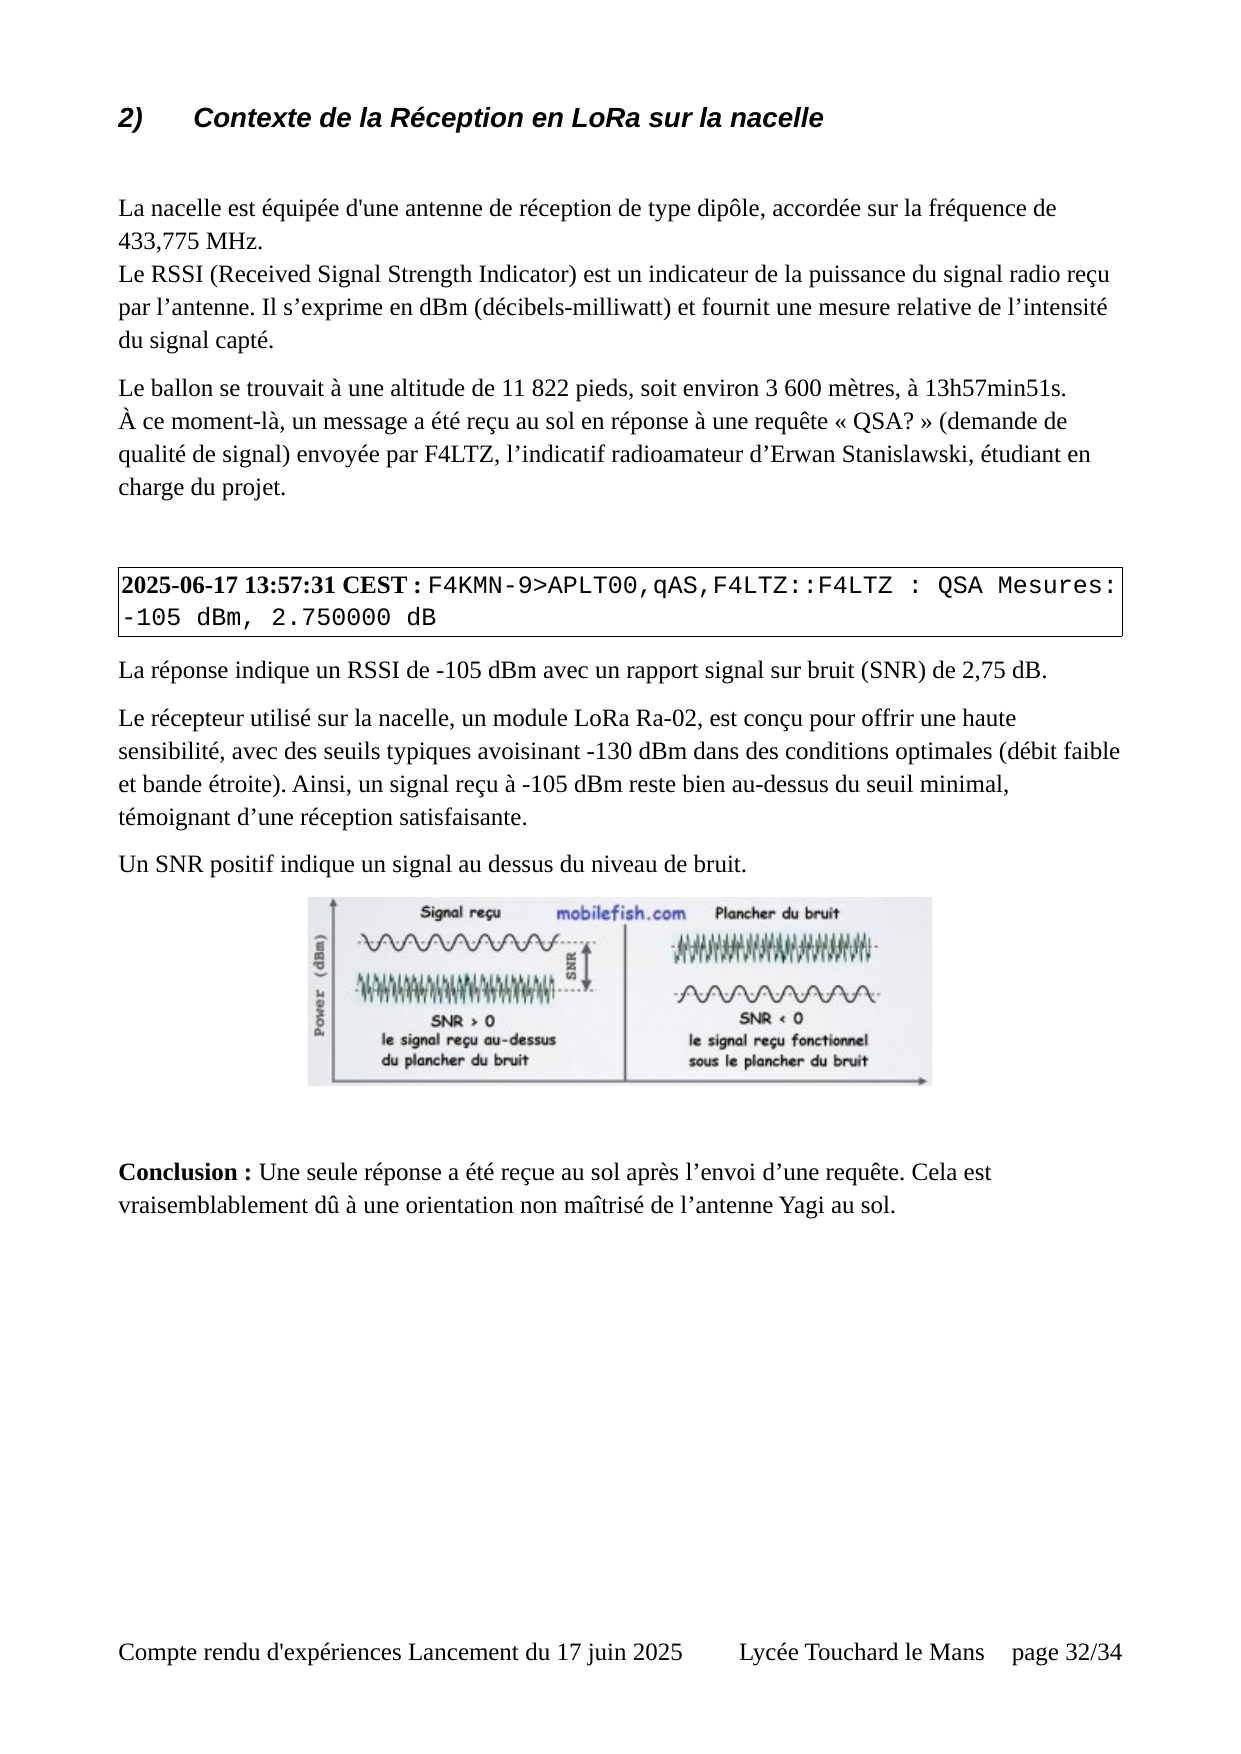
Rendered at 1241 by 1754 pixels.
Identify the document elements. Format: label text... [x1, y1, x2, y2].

text La nacelle est équipée d'une antenne de réception de type dipôle, accordée sur la fréquence de 433,775 MHz. Le RSSI (Received Signal Strength Indicator) est un indicateur de la puissance du signal radio reçu par l’antenne. Il s’exprime en dBm (décibels-milliwatt) et fournit une mesure relative de l’intensité du signal capté. [118, 193, 1122, 354]
text 2025-06-17 13:57:31 CEST : F4KMN-9>APLT00,qAS,F4LTZ::F4LTZ : QSA Mesures: -105 dBm, 2.750000 dB [119, 568, 1122, 636]
text Le ballon se trouvait à une altitude de 11 822 pieds, soit environ 3 600 mètres, à 13h57min51s. À ce moment-là, un message a été reçu au sol en réponse à une requête « QSA? » (demande de qualité de signal) envoyée par F4LTZ, l’indicatif radioamateur d’Erwan Stanislawski, étudiant en charge du projet. [118, 373, 1122, 501]
text La réponse indique un RSSI de -105 dBm avec un rapport signal sur bruit (SNR) de 2,75 dB. [118, 655, 1122, 684]
text Un SNR positif indique un signal au dessus du niveau de bruit. [118, 849, 1122, 878]
subtitle Contexte de la Réception en LoRa sur la nacelle [118, 101, 1122, 133]
text Le récepteur utilisé sur la nacelle, un module LoRa Ra-02, est conçu pour offrir une haute sensibilité, avec des seuils typiques avoisinant -130 dBm dans des conditions optimales (débit faible et bande étroite). Ainsi, un signal reçu à -105 dBm reste bien au-dessus du seuil minimal, témoignant d’une réception satisfaisante. [118, 703, 1122, 831]
picture [307, 897, 933, 1086]
text Conclusion : Une seule réponse a été reçue au sol après l’envoi d’une requête. Cela est vraisemblablement dû à une orientation non maîtrisé de l’antenne Yagi au sol. [118, 1157, 1122, 1218]
